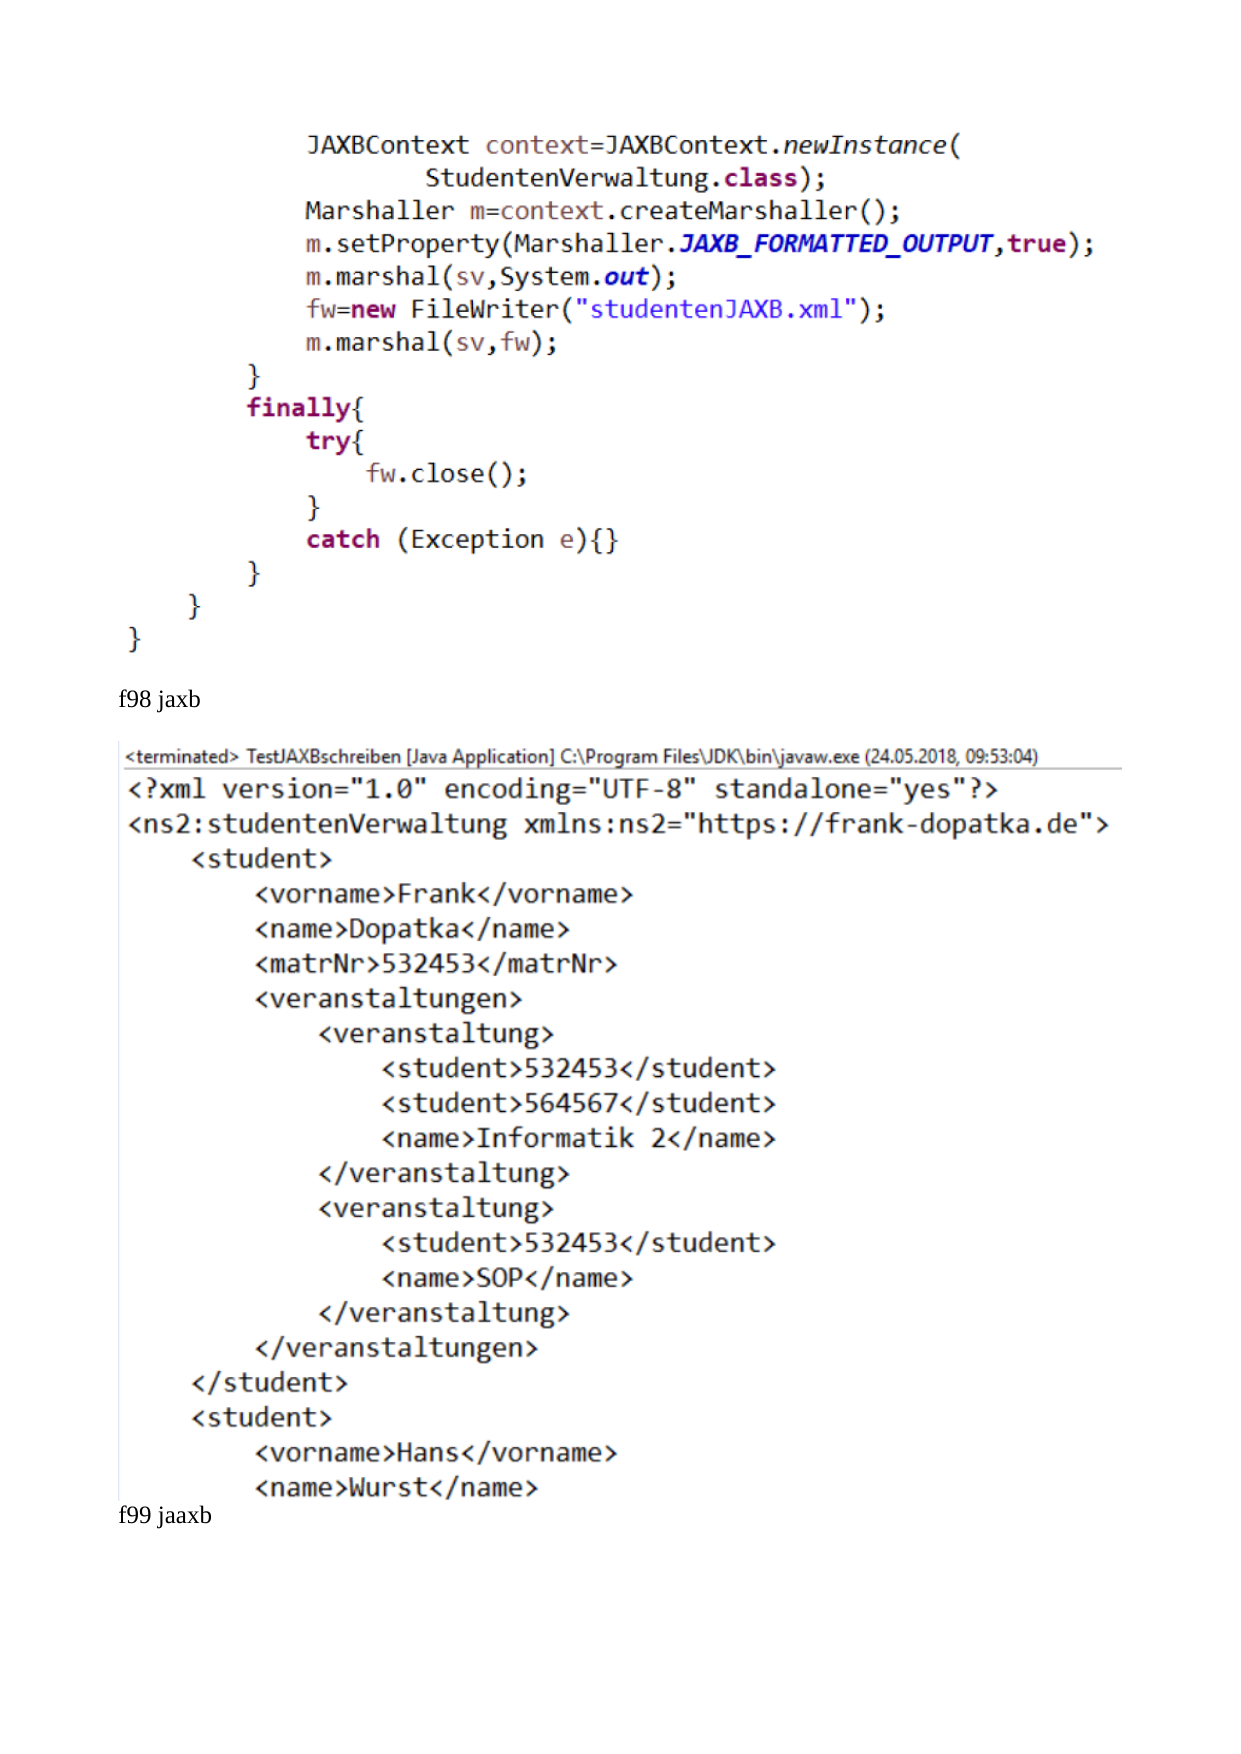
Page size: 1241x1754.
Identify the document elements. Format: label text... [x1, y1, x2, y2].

picture [118, 118, 1122, 684]
text f99 jaaxb [118, 1501, 1122, 1529]
picture [118, 741, 1122, 1501]
text f98 jaxb [118, 684, 1122, 712]
